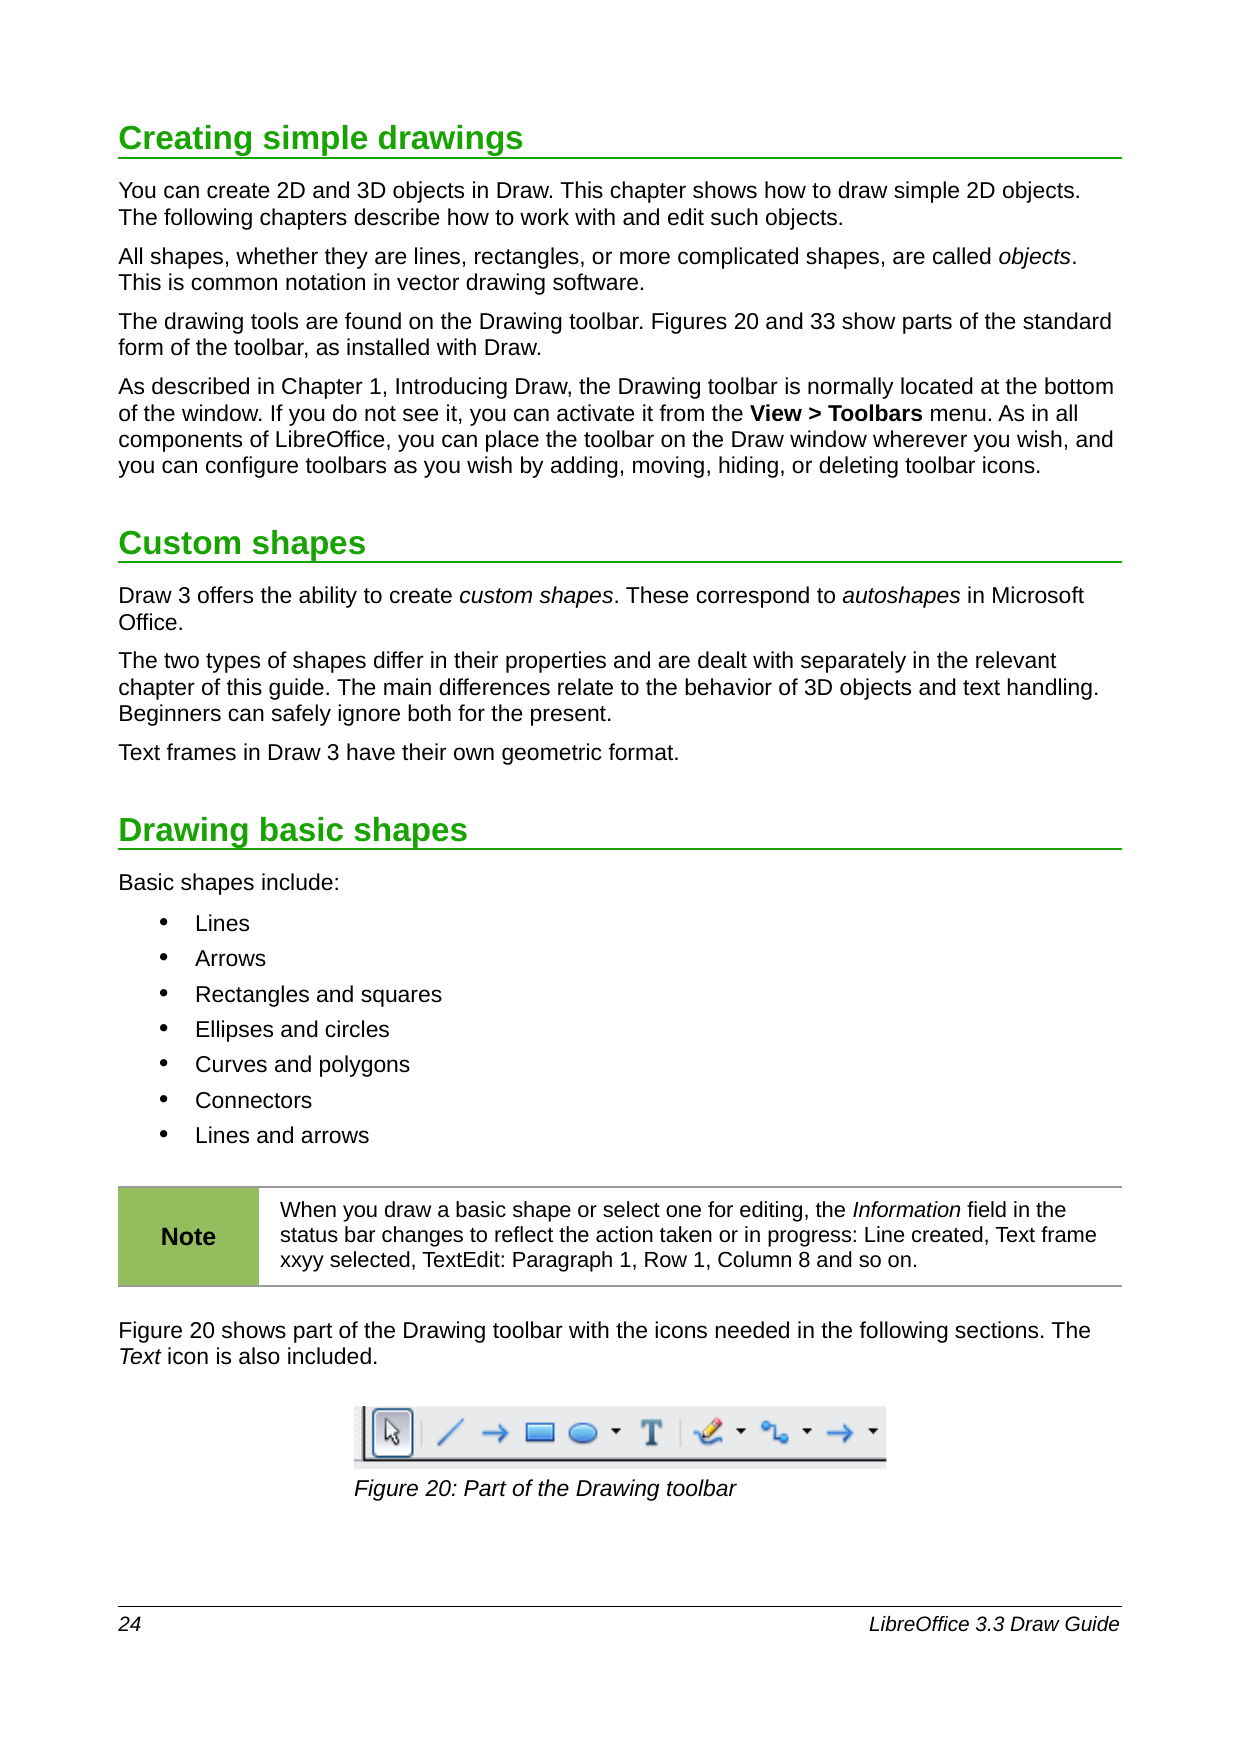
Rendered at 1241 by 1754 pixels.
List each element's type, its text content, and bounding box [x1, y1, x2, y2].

text Figure 20: Part of the Drawing toolbar [354, 1475, 886, 1501]
text You can create 2D and 3D objects in Draw. This chapter shows how to draw simple 2D objects. The following chapters describe how to work with and edit such objects. [118, 177, 1122, 230]
list Curves and polygons [156, 1050, 1122, 1079]
subtitle Custom shapes [118, 523, 1122, 561]
text Draw 3 offers the ability to create custom shapes. These correspond to autoshapes in Microsoft Office. [118, 582, 1122, 635]
table_header Note [118, 1188, 259, 1285]
text The two types of shapes differ in their properties and are dealt with separately in the relevant chapter of this guide. The main differences relate to the behavior of 3D objects and text handling. Beginners can safely ignore both for the present. [118, 647, 1122, 727]
list Lines and arrows [156, 1121, 1122, 1150]
picture [353, 1406, 887, 1469]
list Ellipses and circles [156, 1014, 1122, 1043]
text Text frames in Draw 3 have their own geometric format. [118, 739, 1122, 765]
subtitle Drawing basic shapes [118, 810, 1122, 848]
text The drawing tools are found on the Drawing toolbar. Figures 20 and 33 show parts of the standard form of the toolbar, as installed with Draw. [118, 308, 1122, 361]
subtitle Creating simple drawings [118, 118, 1122, 157]
list Arrows [156, 943, 1122, 973]
text As described in Chapter 1, Introducing Draw, the Drawing toolbar is normally located at the bottom of the window. If you do not see it, you can activate it from the View > Toolbars menu. As in all components of LibreOffice, you can place the toolbar on the Draw window wherever you wish, and you can configure toolbars as you wish by adding, moving, hiding, or deleting toolbar icons. [118, 373, 1122, 478]
text Basic shapes include: [118, 869, 1122, 896]
list Connectors [156, 1085, 1122, 1114]
text Figure 20 shows part of the Drawing toolbar with the icons needed in the following sections. The Text icon is also included. [118, 1317, 1122, 1369]
text All shapes, whether they are lines, rectangles, or more complicated shapes, are called objects. This is common notation in vector drawing software. [118, 243, 1122, 295]
list Lines [156, 908, 1122, 937]
table_header When you draw a basic shape or select one for editing, the Information field in the status bar changes to reflect the action taken or in progress: Line created, Text frame xxyy selected, TextEdit: Paragraph 1, Row 1, Column 8 and so on. [259, 1188, 1122, 1285]
list Rectangles and squares [156, 979, 1122, 1008]
